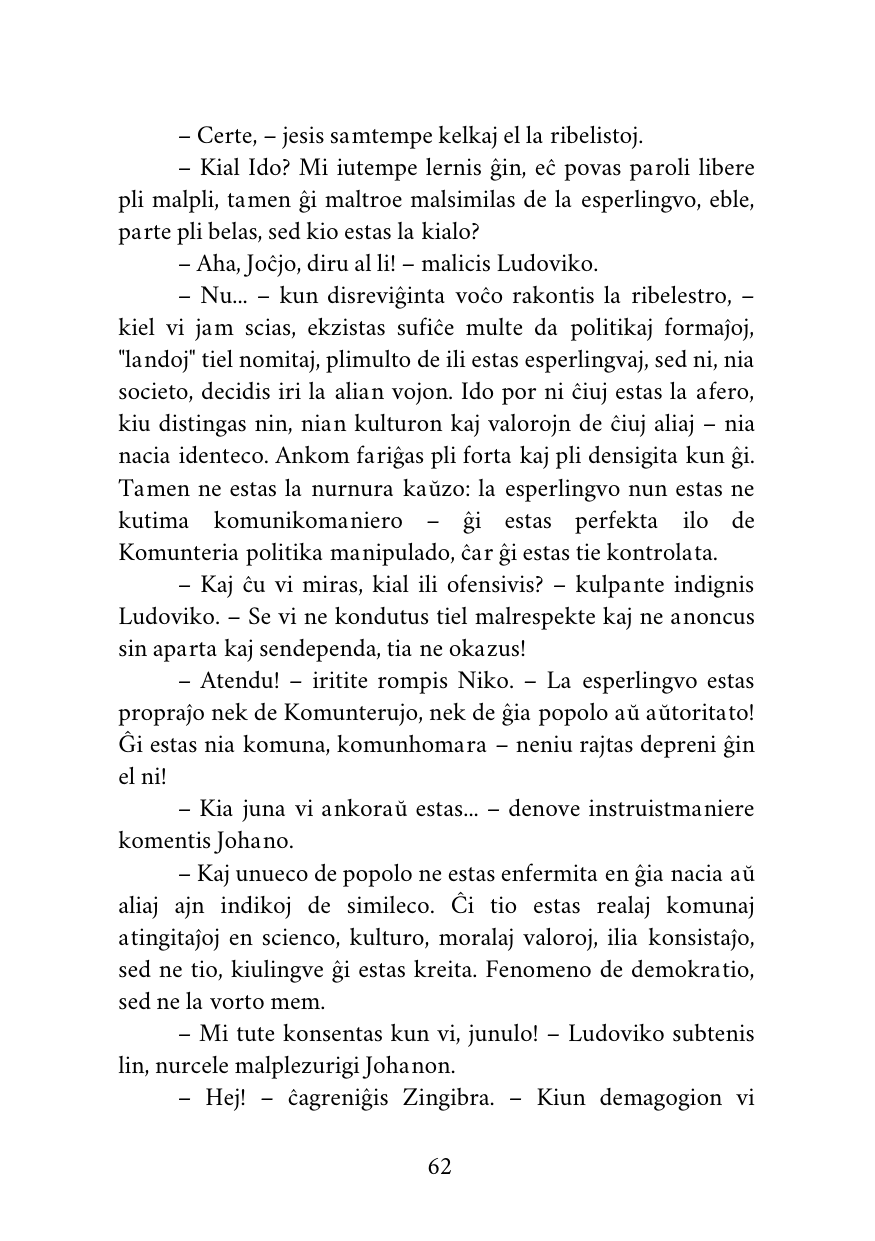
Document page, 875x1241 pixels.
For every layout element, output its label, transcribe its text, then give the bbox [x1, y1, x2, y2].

text – Aha, Joĉjo, diru al li! – malicis Ludoviko. [118, 246, 756, 278]
text – Kaj unueco de popolo ne estas enfermita en ĝia nacia aŭ aliaj ajn indikoj de simileco. Ĉi tio estas realaj komunaj atingitaĵoj en scienco, kulturo, moralaj valoroj, ilia konsistaĵo, sed ne tio, kiulingve ĝi estas kreita. Fenomeno de demokratio, sed ne la vorto mem. [118, 856, 756, 1016]
text – Certe, – jesis samtempe kelkaj el la ribelistoj. [118, 118, 756, 150]
text – Atendu! – iritite rompis Niko. – La esperlingvo estas propraĵo nek de Komunterujo, nek de ĝia popolo aŭ aŭtoritato! Ĝi estas nia komuna, komunhomara – neniu rajtas depreni ĝin el ni! [118, 663, 756, 792]
text – Mi tute konsentas kun vi, junulo! – Ludoviko subtenis lin, nurcele malplezurigi Johanon. [118, 1016, 756, 1081]
text – Nu... – kun disreviĝinta voĉo rakontis la ribelestro, – kiel vi jam scias, ekzistas sufiĉe multe da politikaj formaĵoj, "landoj" tiel nomitaj, plimulto de ili estas esperlingvaj, sed ni, nia societo, decidis iri la alian vojon. Ido por ni ĉiuj estas la afero, kiu distingas nin, nian kulturon kaj valorojn de ĉiuj aliaj – nia nacia identeco. Ankom fariĝas pli forta kaj pli densigita kun ĝi. Tamen ne estas la nurnura kaŭzo: la esperlingvo nun estas ne kutima komunikomaniero – ĝi estas perfekta ilo de Komunteria politika manipulado, ĉar ĝi estas tie kontrolata. [118, 278, 756, 567]
text – Kaj ĉu vi miras, kial ili ofensivis? – kulpante indignis Ludoviko. – Se vi ne kondutus tiel malrespekte kaj ne anoncus sin aparta kaj sendependa, tia ne okazus! [118, 567, 756, 663]
text – Hej! – ĉagreniĝis Zingibra. – Kiun demagogion vi [118, 1081, 756, 1113]
text – Kial Ido? Mi iutempe lernis ĝin, eĉ povas paroli libere pli malpli, tamen ĝi maltroe malsimilas de la esperlingvo, eble, parte pli belas, sed kio estas la kialo? [118, 150, 756, 246]
text – Kia juna vi ankoraŭ estas... – denove instruistmaniere komentis Johano. [118, 792, 756, 856]
